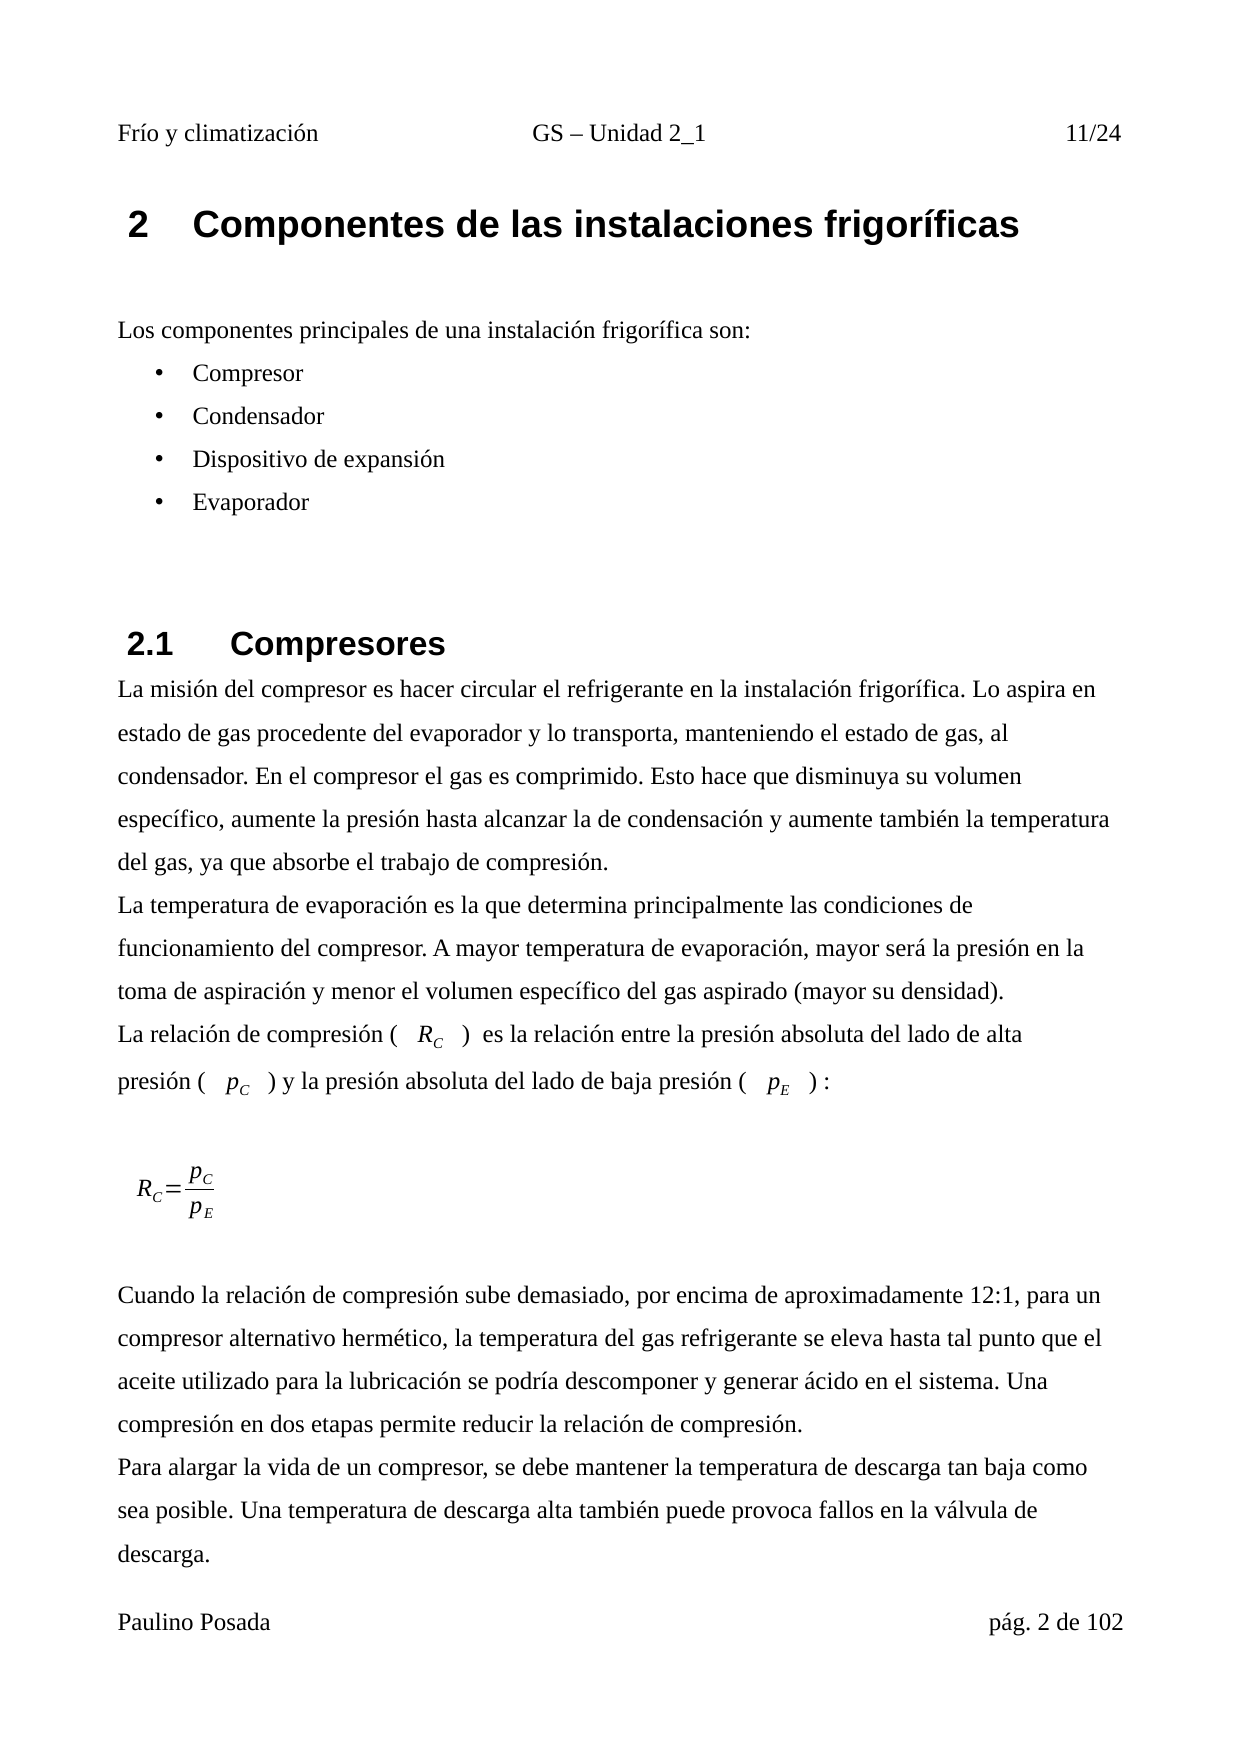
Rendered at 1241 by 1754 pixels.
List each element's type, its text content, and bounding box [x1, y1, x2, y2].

text La temperatura de evaporación es la que determina principalmente las condiciones de funcionamiento del compresor. A mayor temperatura de evaporación, mayor será la presión en la toma de aspiración y menor el volumen específico del gas aspirado (mayor su densidad). [117, 890, 1123, 1005]
subtitle Componentes de las instalaciones frigoríficas [117, 201, 1123, 245]
list Condensador [155, 401, 1123, 430]
text Para alargar la vida de un compresor, se debe mantener la temperatura de descarga tan baja como sea posible. Una temperatura de descarga alta también puede provoca fallos en la válvula de descarga. [117, 1452, 1123, 1567]
text La misión del compresor es hacer circular el refrigerante en la instalación frigorífica. Lo aspira en estado de gas procedente del evaporador y lo transporta, manteniendo el estado de gas, al condensador. En el compresor el gas es comprimido. Esto hace que disminuya su volumen específico, aumente la presión hasta alcanzar la de condensación y aumente también la temperatura del gas, ya que absorbe el trabajo de compresión. [117, 674, 1123, 876]
text Los componentes principales de una instalación frigorífica son: [117, 315, 1123, 344]
subtitle Compresores [117, 623, 1123, 662]
text Cuando la relación de compresión sube demasiado, por encima de aproximadamente 12:1, para un compresor alternativo hermético, la temperatura del gas refrigerante se eleva hasta tal punto que el aceite utilizado para la lubricación se podría descomponer y generar ácido en el sistema. Una compresión en dos etapas permite reducir la relación de compresión. [117, 1280, 1123, 1438]
list Evaporador [155, 487, 1123, 516]
text La relación de compresión () es la relación entre la presión absoluta del lado de alta [117, 1019, 1123, 1052]
text presión () y la presión absoluta del lado de baja presión () : [117, 1066, 1123, 1099]
list Compresor [155, 358, 1123, 387]
list Dispositivo de expansión [155, 444, 1123, 473]
